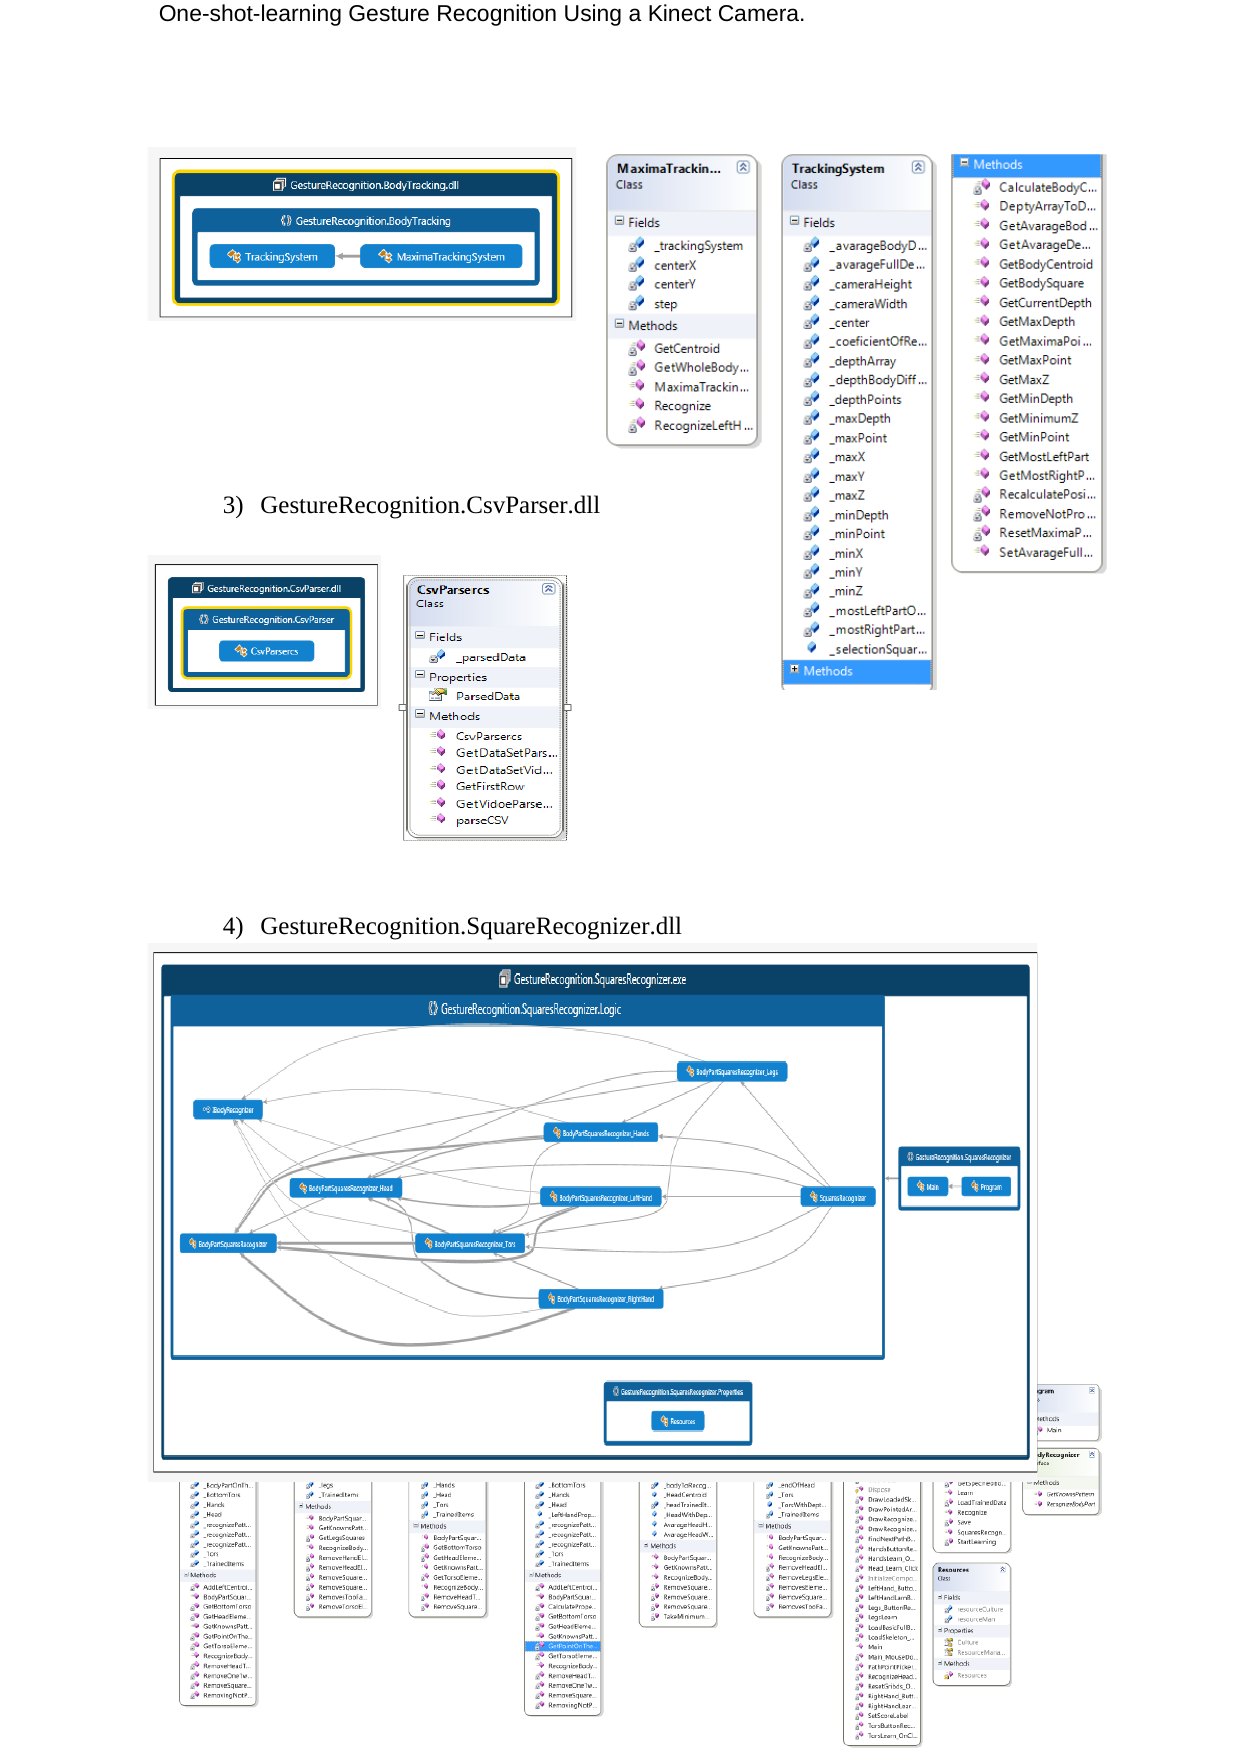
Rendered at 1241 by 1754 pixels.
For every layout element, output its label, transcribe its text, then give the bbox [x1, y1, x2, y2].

list GestureRecognition.SquareRecognizer.dll [223, 911, 1093, 940]
list GestureRecognition.CsvParser.dll [223, 490, 595, 518]
